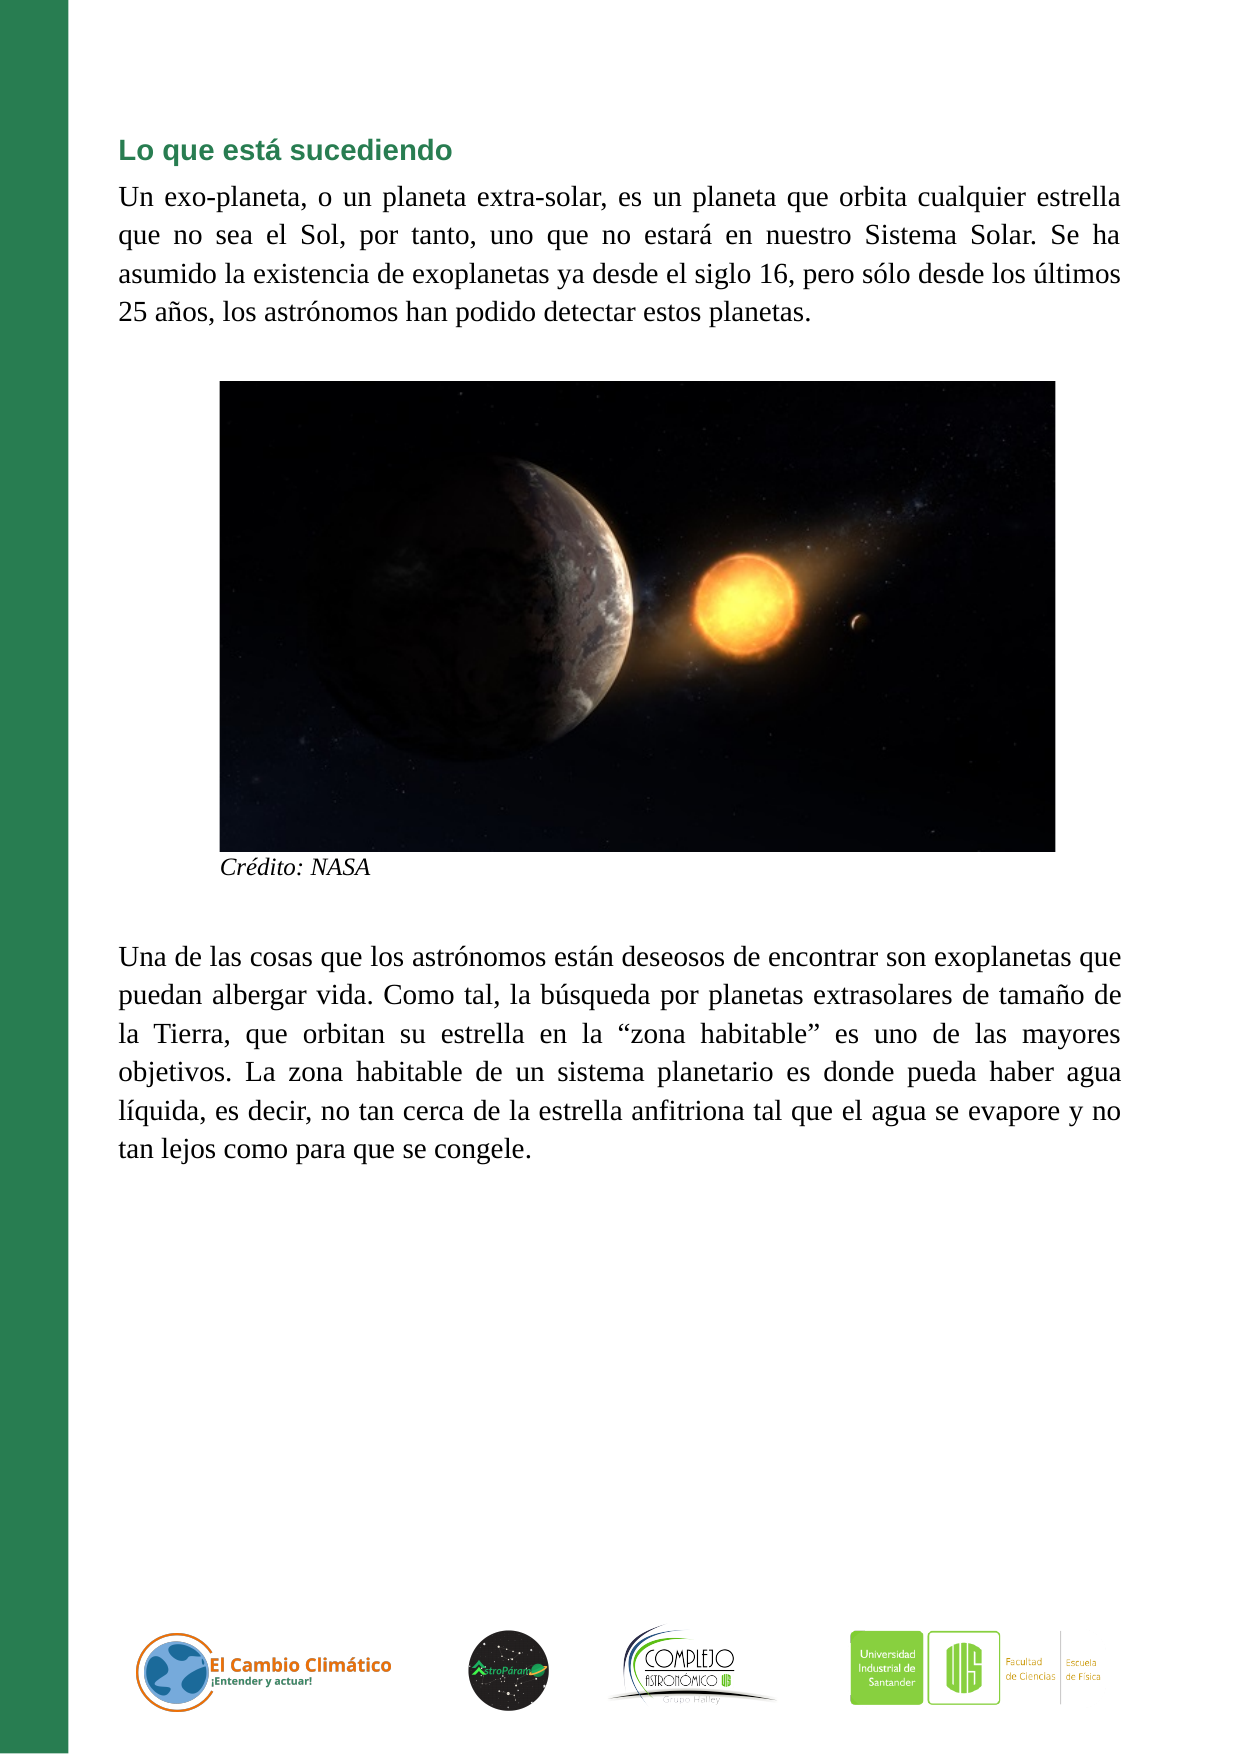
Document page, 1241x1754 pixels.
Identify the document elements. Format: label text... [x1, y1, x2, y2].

text Crédito: NASA [219, 852, 1055, 881]
picture [605, 1623, 780, 1707]
picture [136, 1633, 391, 1712]
picture [467, 1629, 550, 1712]
text Un exo-planeta, o un planeta extra-solar, es un planeta que orbita cualquier estrella que no sea el Sol, por tanto, uno que no estará en nuestro Sistema Solar. Se ha asumido la existencia de exoplanetas ya desde el siglo 16, pero sólo desde los últimos 25 años, los astrónomos han podido detectar estos planetas. [118, 179, 1122, 328]
picture [219, 381, 1056, 852]
picture [847, 1629, 1106, 1708]
subtitle Lo que está sucediendo [118, 133, 1122, 166]
text Una de las cosas que los astrónomos están deseosos de encontrar son exoplanetas que puedan albergar vida. Como tal, la búsqueda por planetas extrasolares de tamaño de la Tierra, que orbitan su estrella en la “zona habitable” es uno de las mayores objetivos. La zona habitable de un sistema planetario es donde pueda haber agua líquida, es decir, no tan cerca de la estrella anfitriona tal que el agua se evapore y no tan lejos como para que se congele. [118, 939, 1122, 1165]
